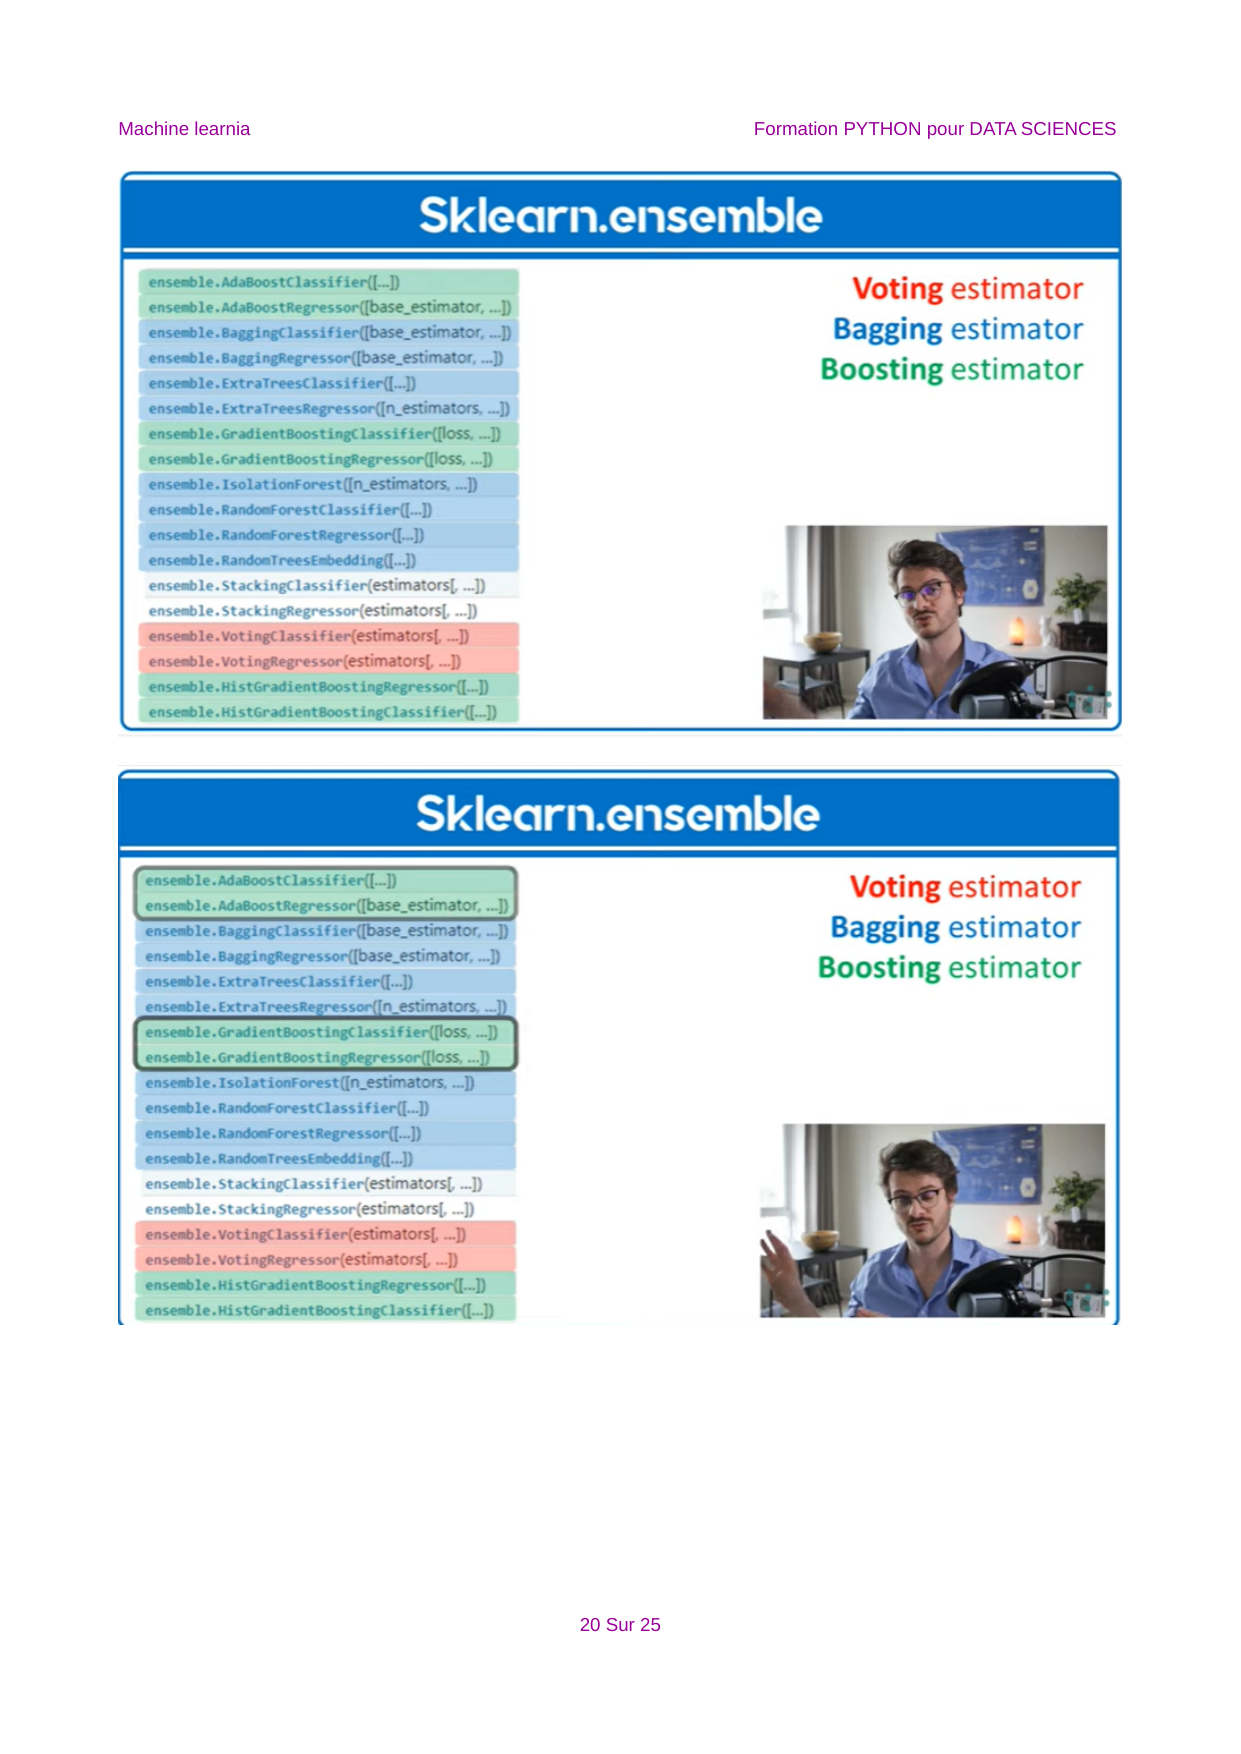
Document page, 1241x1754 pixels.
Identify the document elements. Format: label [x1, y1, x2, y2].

picture [118, 169, 1122, 738]
picture [118, 765, 1122, 1325]
